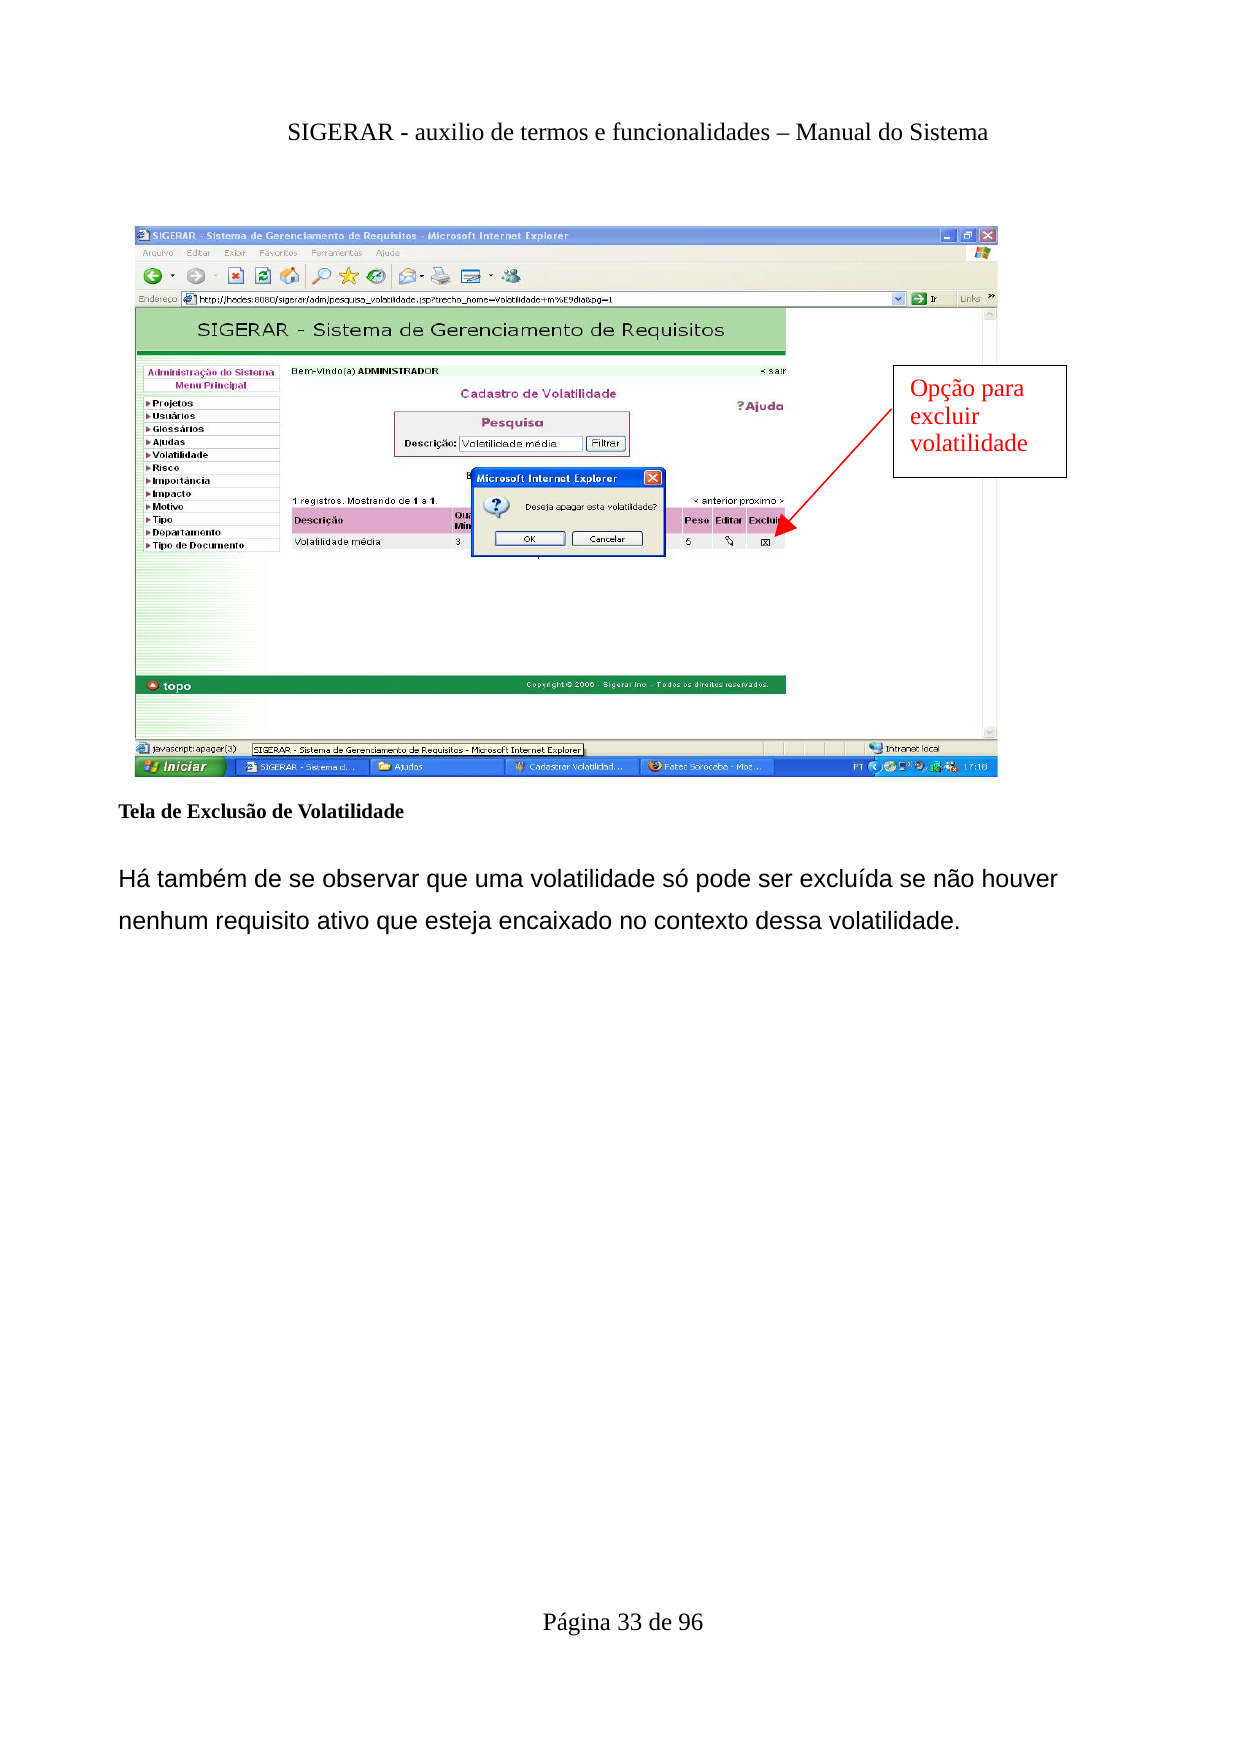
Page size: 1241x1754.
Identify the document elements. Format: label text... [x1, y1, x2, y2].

text Tela de Exclusão de Volatilidade [118, 800, 1134, 823]
picture [134, 226, 998, 777]
text Opção para excluir volatilidade [910, 374, 1050, 457]
text Há também de se observar que uma volatilidade só pode ser excluída se não houver nenhum requisito ativo que esteja encaixado no contexto dessa volatilidade. [118, 865, 1134, 935]
